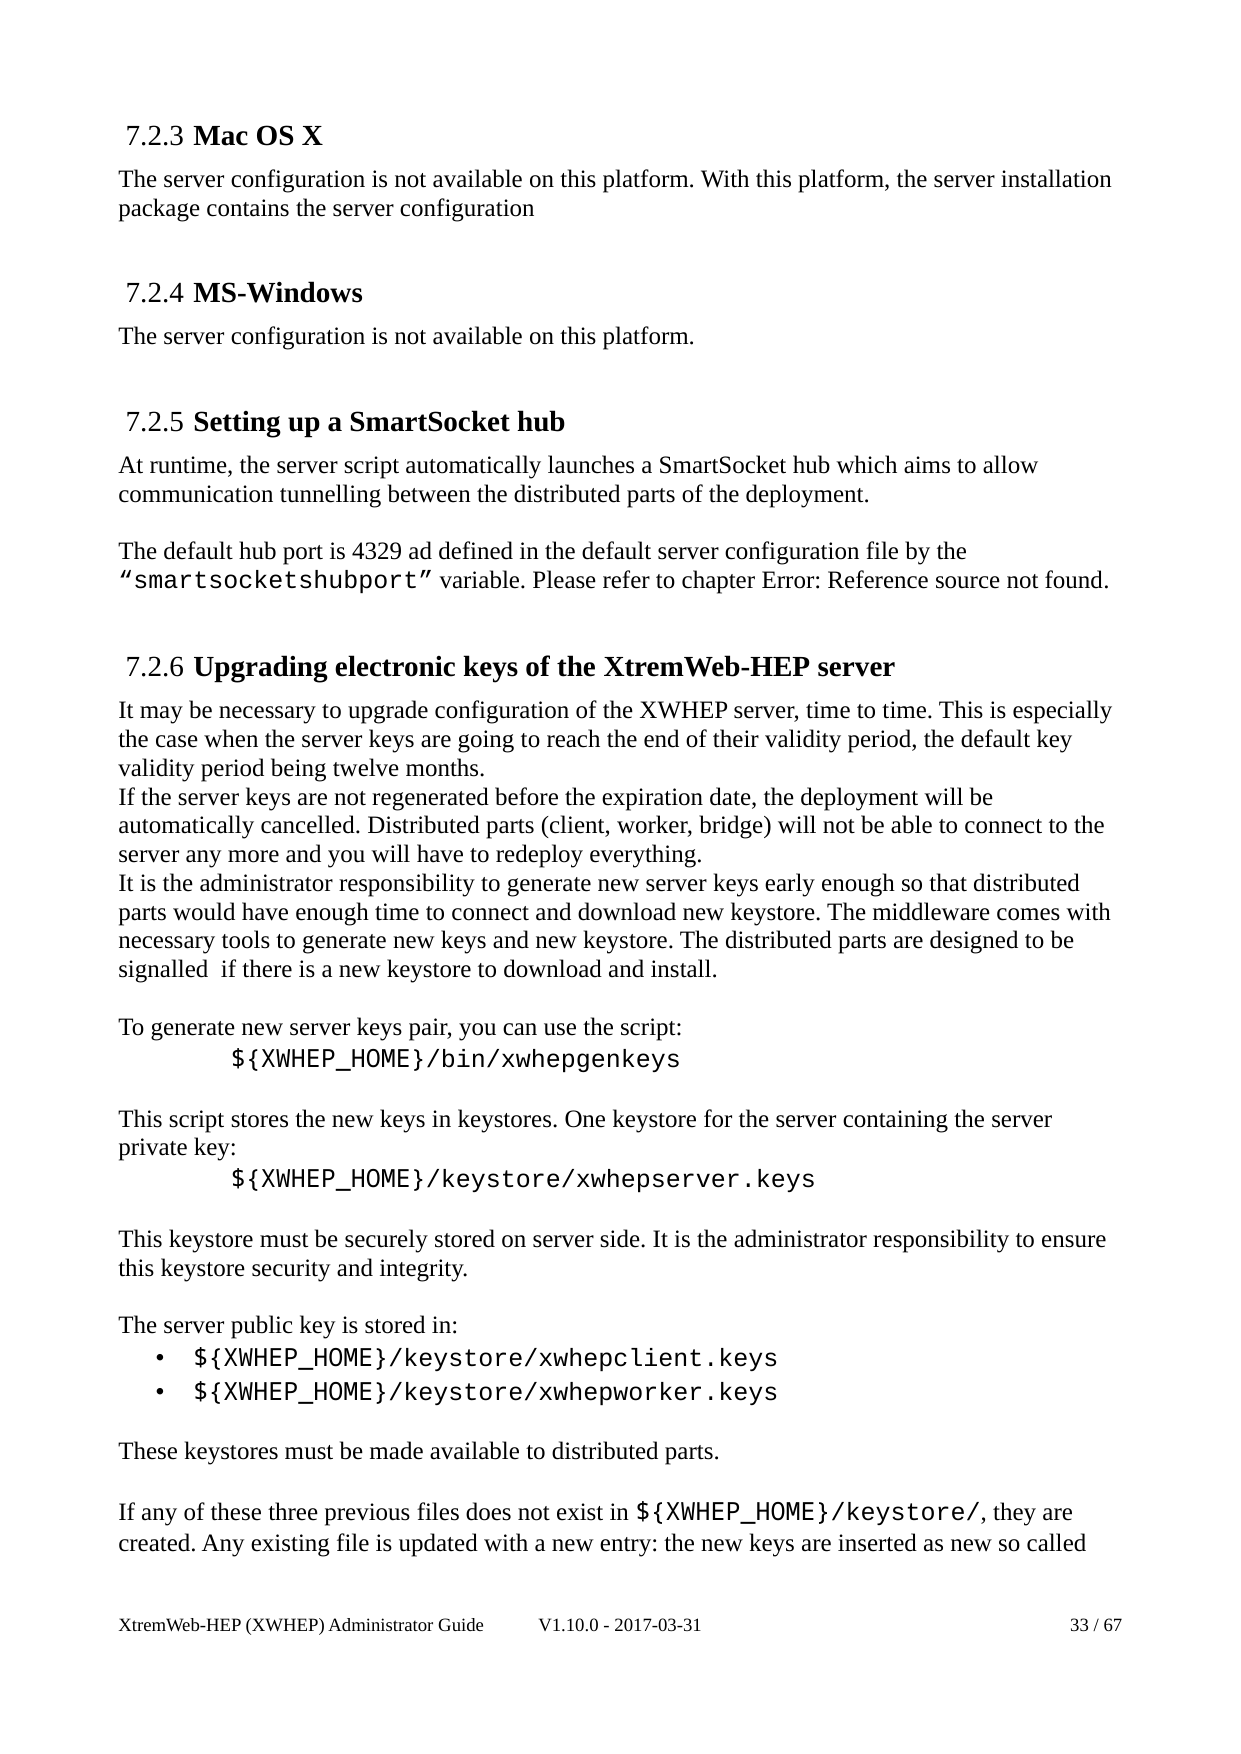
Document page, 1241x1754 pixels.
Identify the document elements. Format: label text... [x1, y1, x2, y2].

list ${XWHEP_HOME}/bin/xwhepgenkeys [193, 1041, 1122, 1075]
text The default hub port is 4329 ad defined in the default server configuration file by the “smartsocketshubport” variable. Please refer to chapter Erreur : source de la référence non trouvée. [118, 536, 1122, 596]
subtitle Mac OS X [118, 118, 1122, 152]
text The server configuration is not available on this platform. [118, 321, 1122, 350]
subtitle Upgrading electronic keys of the XtremWeb-HEP server [118, 649, 1122, 683]
text If any of these three previous files does not exist in ${XWHEP_HOME}/keystore/, they are created. Any existing file is updated with a new entry: the new keys are inserted as new so called [118, 1494, 1122, 1557]
text To generate new server keys pair, you can use the script: [118, 1012, 1122, 1041]
text This keystore must be securely stored on server side. It is the administrator responsibility to ensure this keystore security and integrity. [118, 1224, 1122, 1282]
text At runtime, the server script automatically launches a SmartSocket hub which aims to allow communication tunnelling between the distributed parts of the deployment. [118, 450, 1122, 507]
list ${XWHEP_HOME}/keystore/xwhepclient.keys [156, 1339, 1122, 1373]
text It is the administrator responsibility to generate new server keys early enough so that distributed parts would have enough time to connect and download new keystore. The middleware comes with necessary tools to generate new keys and new keystore. The distributed parts are designed to be signalled if there is a new keystore to download and install. [118, 868, 1122, 983]
text If the server keys are not regenerated before the expiration date, the deployment will be automatically cancelled. Distributed parts (client, worker, bridge) will not be able to connect to the server any more and you will have to redeploy everything. [118, 782, 1122, 868]
text It may be necessary to upgrade configuration of the XWHEP server, time to time. This is especially the case when the server keys are going to reach the end of their validity period, the default key validity period being twelve months. [118, 696, 1122, 782]
text These keystores must be made available to distributed parts. [118, 1436, 1122, 1465]
text The server configuration is not available on this platform. With this platform, the server installation package contains the server configuration [118, 164, 1122, 222]
text The server public key is stored in: [118, 1310, 1122, 1339]
text This script stores the new keys in keystores. One keystore for the server containing the server private key: [118, 1104, 1122, 1161]
subtitle Setting up a SmartSocket hub [118, 404, 1122, 437]
subtitle MS-Windows [118, 275, 1122, 309]
list ${XWHEP_HOME}/keystore/xwhepserver.keys [193, 1161, 1122, 1195]
list ${XWHEP_HOME}/keystore/xwhepworker.keys [156, 1373, 1122, 1408]
